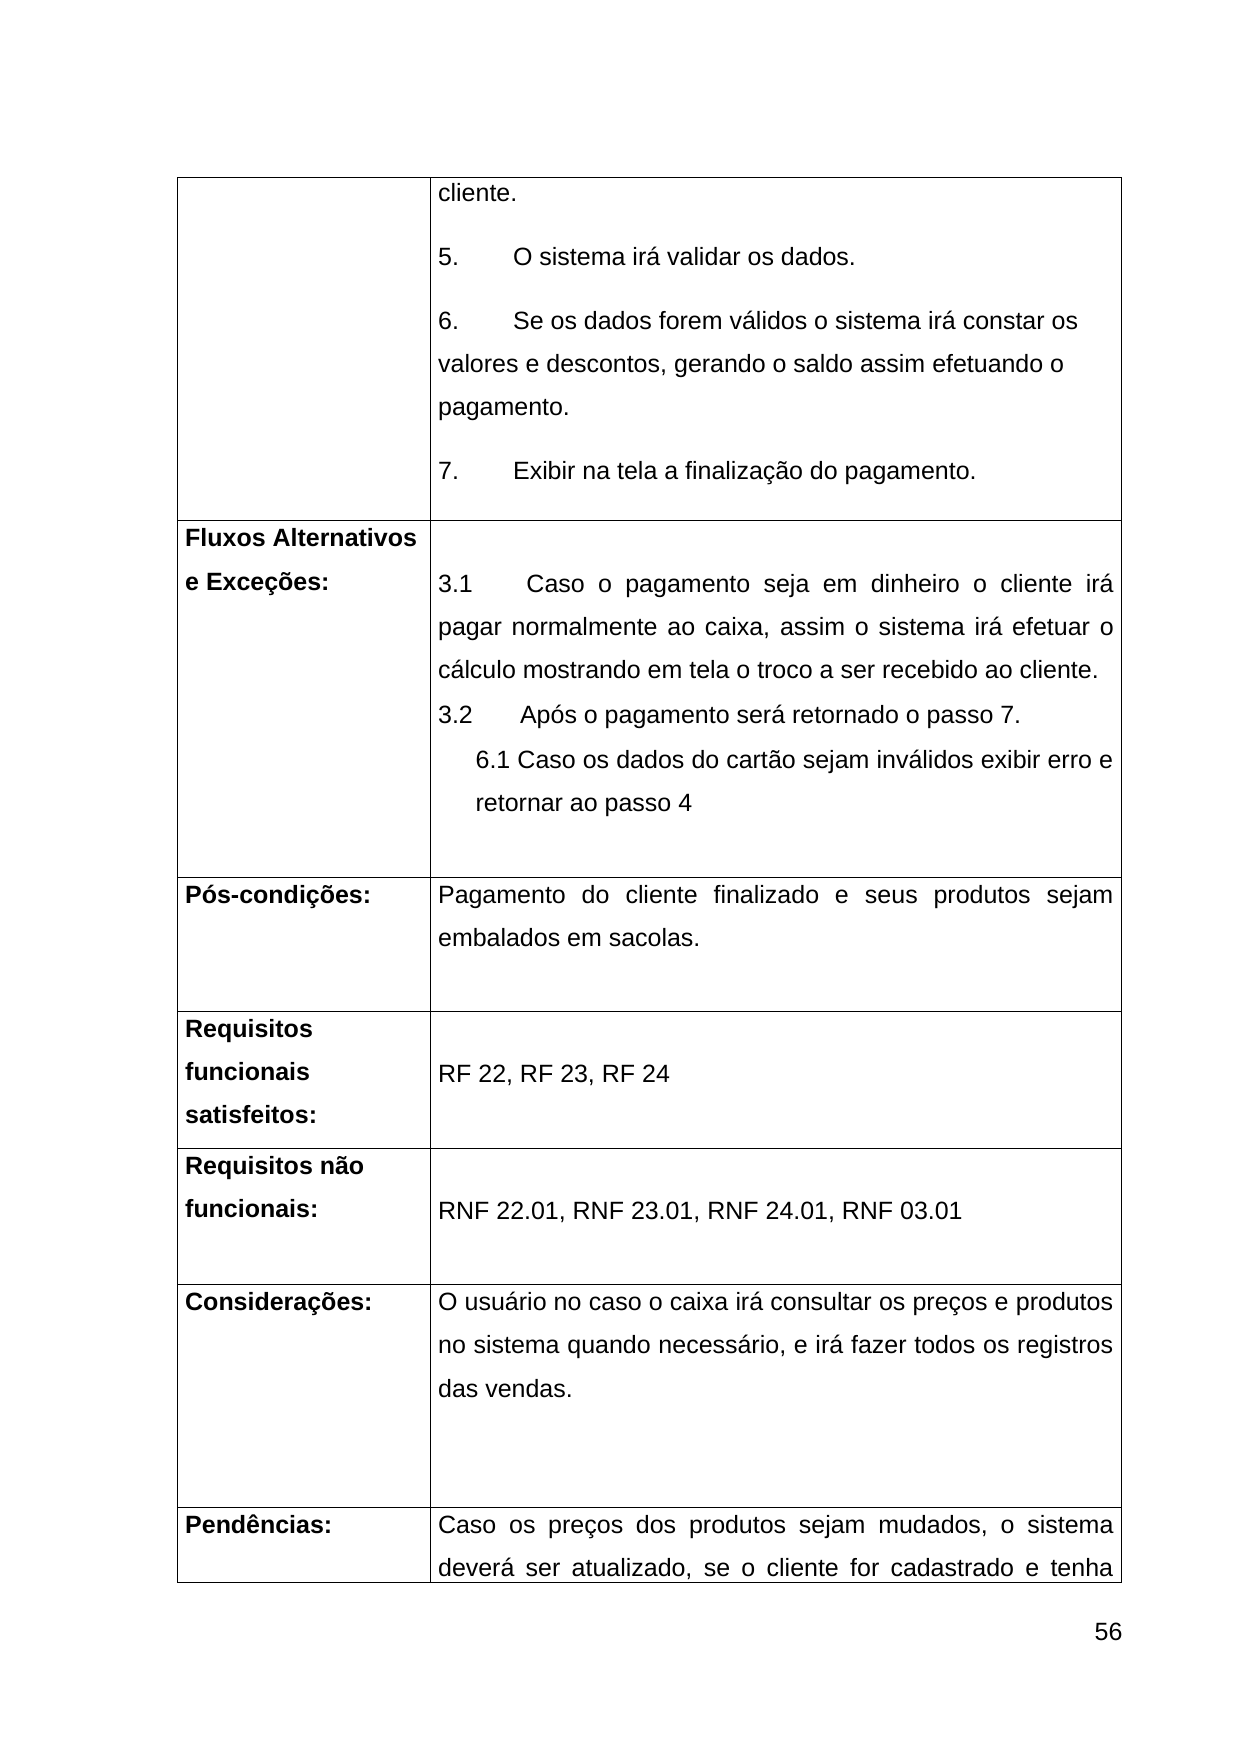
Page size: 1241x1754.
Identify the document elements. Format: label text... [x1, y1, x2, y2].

table_cell RNF 22.01, RNF 23.01, RNF 24.01, RNF 03.01 [431, 1149, 1121, 1284]
table_cell Requisitos não funcionais: [178, 1149, 430, 1284]
table_cell Pendências: [178, 1508, 430, 1582]
table_cell Caso os preços dos produtos sejam mudados, o sistema deverá ser atualizado, se o cliente for cadastrado e tenha [431, 1508, 1121, 1582]
table_cell O usuário no caso o caixa irá consultar os preços e produtos no sistema quando necessário, e irá fazer todos os registros das vendas. [431, 1285, 1121, 1507]
table_cell Caso o pagamento seja em dinheiro o cliente irá pagar normalmente ao caixa, assim o sistema irá efetuar o cálculo mostrando em tela o troco a ser recebido ao cliente. Após o pagamento será retornado o passo 7. 6.1 Caso os dados do cartão sejam inválidos exibir erro e retornar ao passo 4 [431, 521, 1121, 877]
table_cell Considerações: [178, 1285, 430, 1507]
table_cell [178, 178, 430, 520]
table_cell Pós-condições: [178, 878, 430, 1011]
table_cell Fluxos Alternativos e Exceções: [178, 521, 430, 877]
table_cell Pagamento do cliente finalizado e seus produtos sejam embalados em sacolas. [431, 878, 1121, 1011]
table_cell RF 22, RF 23, RF 24 [431, 1012, 1121, 1148]
table_cell O Sistema exibirá três opções de pagamentos como: cartão de débito, crédito, dinheiro e cancelar pagamento. O usuário irá selecionar conforme a escolha do cliente. Se a escolha for os cartões. O usuário deverá inserir os dados do cartão do cliente. O sistema irá validar os dados. Se os dados forem válidos o sistema irá constar os valores e descontos, gerando o saldo assim efetuando o pagamento. Exibir na tela a finalização do pagamento. [431, 178, 1121, 520]
table_cell Requisitos funcionais satisfeitos: [178, 1012, 430, 1148]
